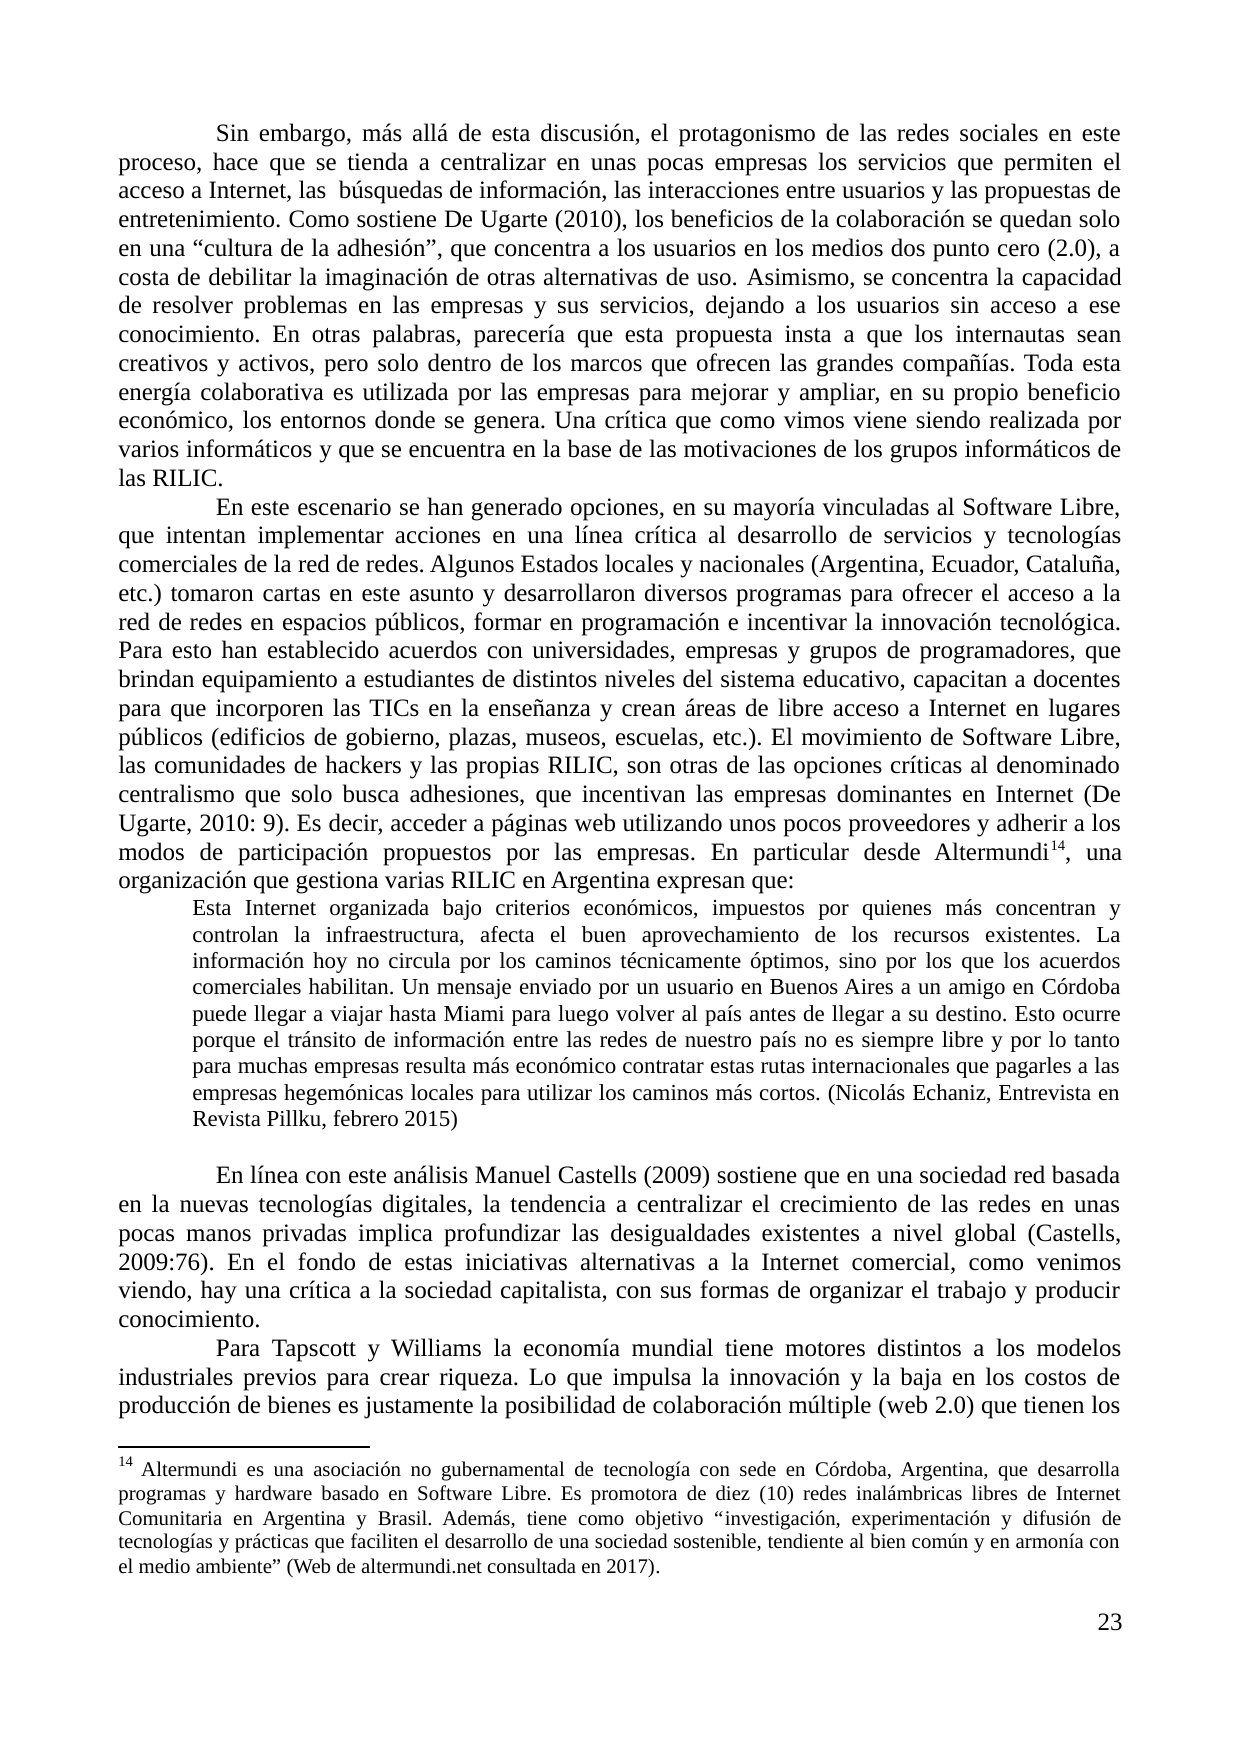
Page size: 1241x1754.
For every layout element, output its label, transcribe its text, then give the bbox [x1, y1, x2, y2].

text Esta Internet organizada bajo criterios económicos, impuestos por quienes más concentran y controlan la infraestructura, afecta el buen aprovechamiento de los recursos existentes. La información hoy no circula por los caminos técnicamente óptimos, sino por los que los acuerdos comerciales habilitan. Un mensaje enviado por un usuario en Buenos Aires a un amigo en Córdoba puede llegar a viajar hasta Miami para luego volver al país antes de llegar a su destino. Esto ocurre porque el tránsito de información entre las redes de nuestro país no es siempre libre y por lo tanto para muchas empresas resulta más económico contratar estas rutas internacionales que pagarles a las empresas hegemónicas locales para utilizar los caminos más cortos. (Nicolás Echaniz, Entrevista en Revista Pillku, febrero 2015) [192, 894, 1122, 1132]
text En este escenario se han generado opciones, en su mayoría vinculadas al Software Libre, que intentan implementar acciones en una línea crítica al desarrollo de servicios y tecnologías comerciales de la red de redes. Algunos Estados locales y nacionales (Argentina, Ecuador, Cataluña, etc.) tomaron cartas en este asunto y desarrollaron diversos programas para ofrecer el acceso a la red de redes en espacios públicos, formar en programación e incentivar la innovación tecnológica. Para esto han establecido acuerdos con universidades, empresas y grupos de programadores, que brindan equipamiento a estudiantes de distintos niveles del sistema educativo, capacitan a docentes para que incorporen las TICs en la enseñanza y crean áreas de libre acceso a Internet en lugares públicos (edificios de gobierno, plazas, museos, escuelas, etc.). El movimiento de Software Libre, las comunidades de hackers y las propias RILIC, son otras de las opciones críticas al denominado centralismo que solo busca adhesiones, que incentivan las empresas dominantes en Internet (De Ugarte, 2010: 9). Es decir, acceder a páginas web utilizando unos pocos proveedores y adherir a los modos de participación propuestos por las empresas. En particular desde Altermundi, una organización que gestiona varias RILIC en Argentina expresan que: [118, 492, 1122, 894]
text Altermundi es una asociación no gubernamental de tecnología con sede en Córdoba, Argentina, que desarrolla programas y hardware basado en Software Libre. Es promotora de diez (10) redes inalámbricas libres de Internet Comunitaria en Argentina y Brasil. Además, tiene como objetivo “investigación, experimentación y difusión de tecnologías y prácticas que faciliten el desarrollo de una sociedad sostenible, tendiente al bien común y en armonía con el medio ambiente” (Web de altermundi.net consultada en 2017). [118, 1453, 1122, 1578]
text En línea con este análisis Manuel Castells (2009) sostiene que en una sociedad red basada en la nuevas tecnologías digitales, la tendencia a centralizar el crecimiento de las redes en unas pocas manos privadas implica profundizar las desigualdades existentes a nivel global (Castells, 2009:76). En el fondo de estas iniciativas alternativas a la Internet comercial, como venimos viendo, hay una crítica a la sociedad capitalista, con sus formas de organizar el trabajo y producir conocimiento. [118, 1160, 1122, 1333]
text Sin embargo, más allá de esta discusión, el protagonismo de las redes sociales en este proceso, hace que se tienda a centralizar en unas pocas empresas los servicios que permiten el acceso a Internet, las búsquedas de información, las interacciones entre usuarios y las propuestas de entretenimiento. Como sostiene De Ugarte (2010), los beneficios de la colaboración se quedan solo en una “cultura de la adhesión”, que concentra a los usuarios en los medios dos punto cero (2.0), a costa de debilitar la imaginación de otras alternativas de uso. Asimismo, se concentra la capacidad de resolver problemas en las empresas y sus servicios, dejando a los usuarios sin acceso a ese conocimiento. En otras palabras, parecería que esta propuesta insta a que los internautas sean creativos y activos, pero solo dentro de los marcos que ofrecen las grandes compañías. Toda esta energía colaborativa es utilizada por las empresas para mejorar y ampliar, en su propio beneficio económico, los entornos donde se genera. Una crítica que como vimos viene siendo realizada por varios informáticos y que se encuentra en la base de las motivaciones de los grupos informáticos de las RILIC. [118, 118, 1122, 492]
text Para Tapscott y Williams la economía mundial tiene motores distintos a los modelos industriales previos para crear riqueza. Lo que impulsa la innovación y la baja en los costos de producción de bienes es justamente la posibilidad de colaboración múltiple (web 2.0) que tienen los [118, 1333, 1122, 1419]
